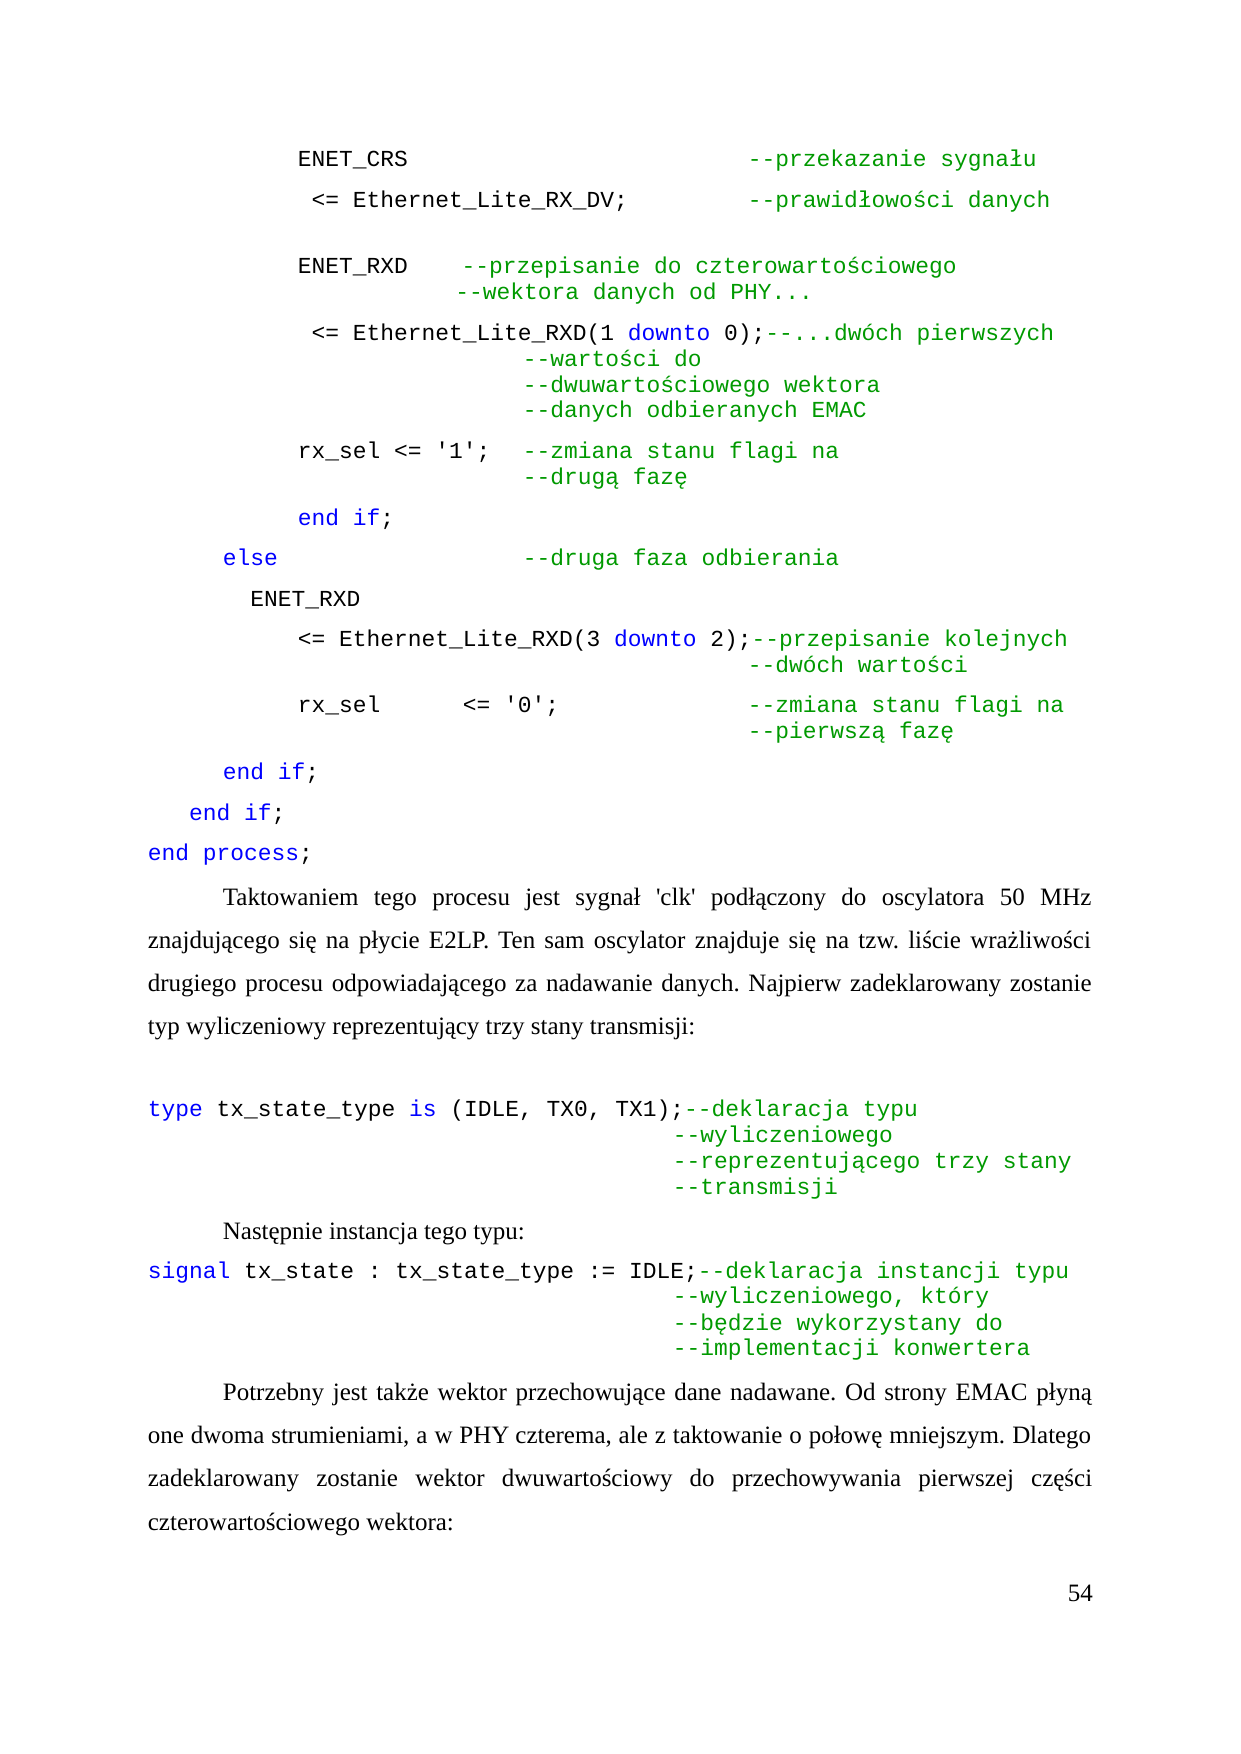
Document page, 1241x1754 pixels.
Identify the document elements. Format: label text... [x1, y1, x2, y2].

text Taktowaniem tego procesu jest sygnał 'clk' podłączony do oscylatora 50 MHz znajdującego się na płycie E2LP. Ten sam oscylator znajduje się na tzw. liście wrażliwości drugiego procesu odpowiadającego za nadawanie danych. Najpierw zadeklarowany zostanie typ wyliczeniowy reprezentujący trzy stany transmisji: [148, 882, 1093, 1040]
text ENET_CRS --przekazanie sygnału [148, 148, 1093, 173]
text rx_sel <= '0'; --zmiana stanu flagi na --pierwszą fazę [148, 694, 1093, 746]
text signal tx_state : tx_state_type := IDLE;--deklaracja instancji typu --wyliczeniowego, który --będzie wykorzystany do --implementacji konwertera [148, 1259, 1093, 1363]
text ENET_RXD [148, 587, 1093, 613]
text end if; [148, 506, 1093, 532]
text <= Ethernet_Lite_RX_DV; --prawidłowości danych [148, 188, 1093, 240]
text <= Ethernet_Lite_RXD(3 downto 2);--przepisanie kolejnych --dwóch wartości [148, 627, 1093, 679]
text rx_sel <= '1'; --zmiana stanu flagi na --drugą fazę [148, 439, 1093, 491]
text else --druga faza odbierania [148, 546, 1093, 572]
text Potrzebny jest także wektor przechowujące dane nadawane. Od strony EMAC płyną one dwoma strumieniami, a w PHY czterema, ale z taktowanie o połowę mniejszym. Dlatego zadeklarowany zostanie wektor dwuwartościowy do przechowywania pierwszej części czterowartościowego wektora: [148, 1377, 1093, 1535]
text end if; [148, 801, 1093, 827]
text Następnie instancja tego typu: [148, 1216, 1093, 1244]
text <= Ethernet_Lite_RXD(1 downto 0);--...dwóch pierwszych --wartości do --dwuwartościowego wektora --danych odbieranych EMAC [148, 321, 1093, 425]
text type tx_state_type is (IDLE, TX0, TX1);--deklaracja typu --wyliczeniowego --reprezentującego trzy stany --transmisji [148, 1097, 1093, 1201]
text end if; [148, 760, 1093, 786]
text ENET_RXD --przepisanie do czterowartościowego --wektora danych od PHY... [148, 254, 1093, 306]
text end process; [148, 841, 1093, 867]
